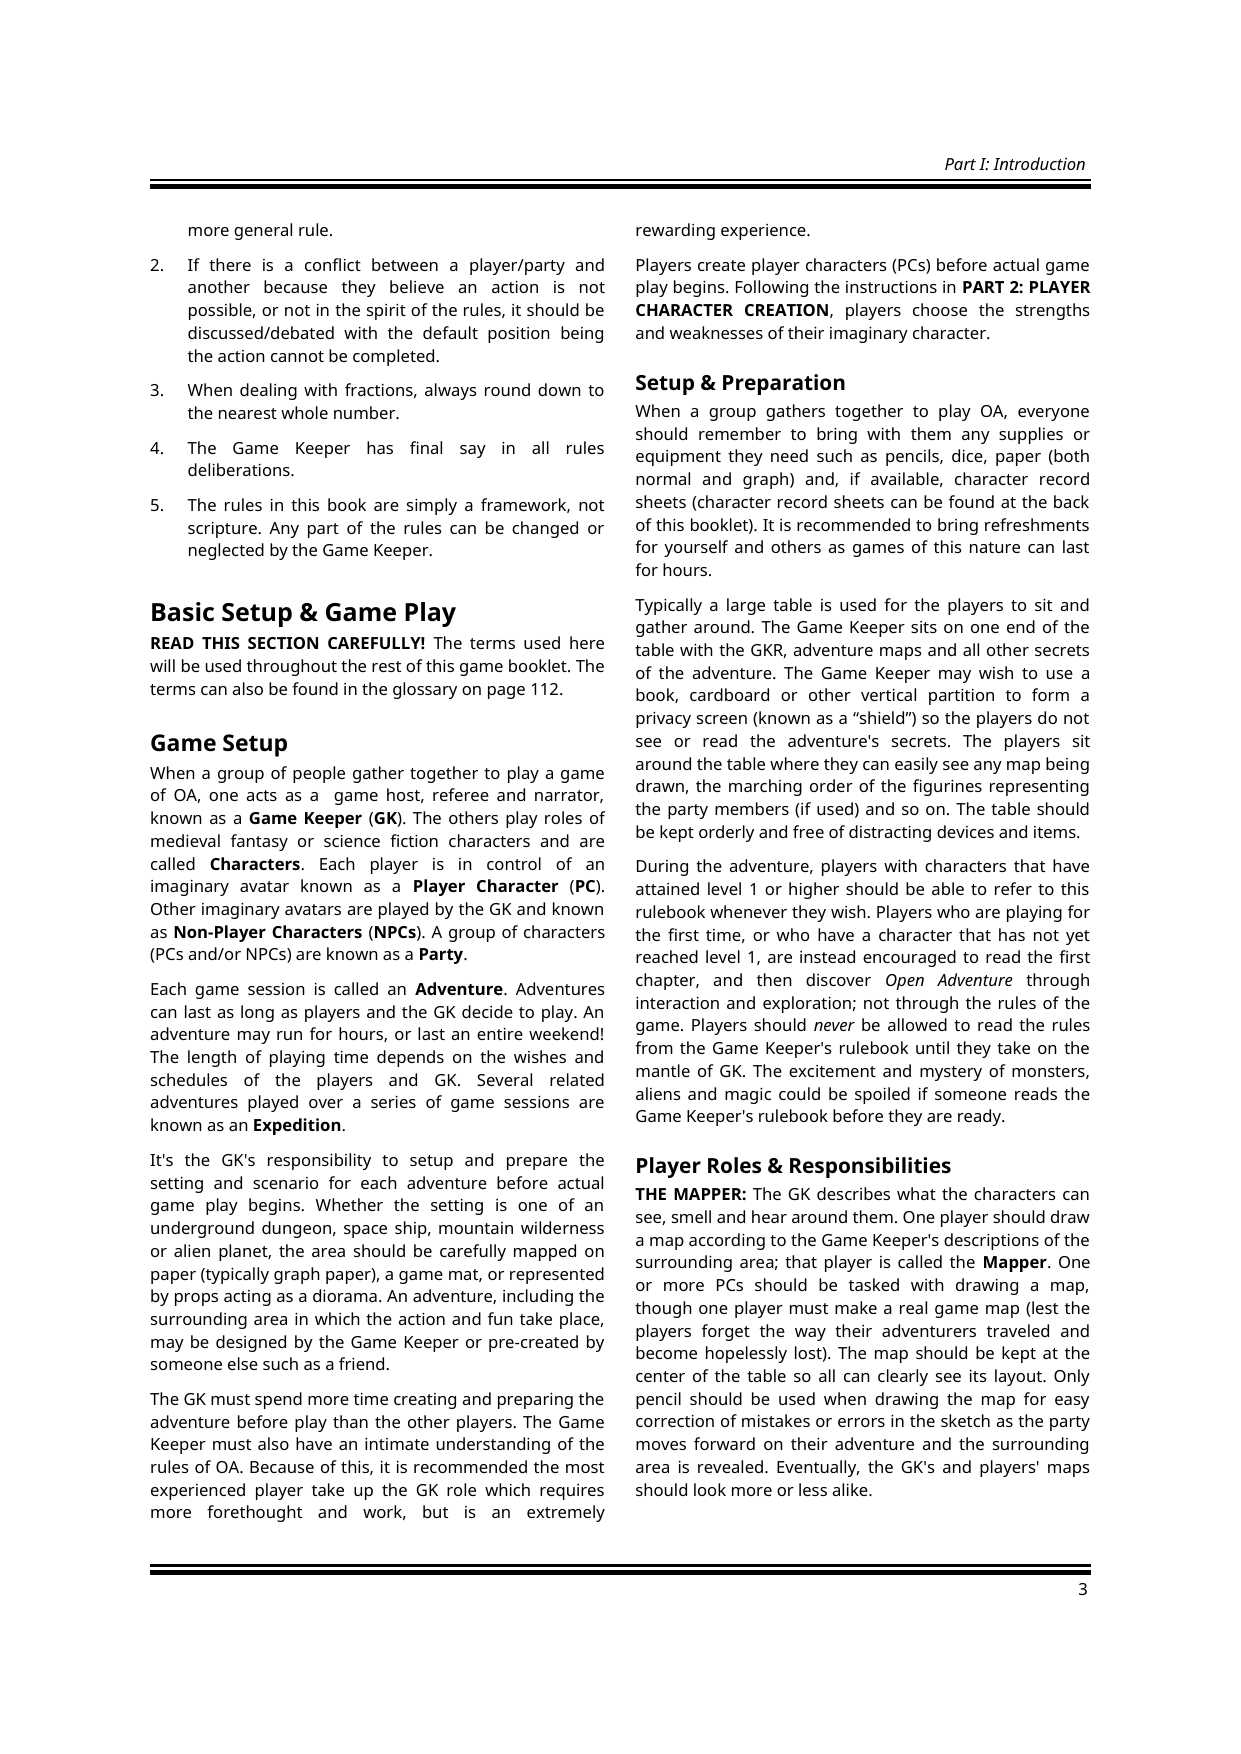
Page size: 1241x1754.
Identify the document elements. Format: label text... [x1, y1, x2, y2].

text Each game session is called an Adventure. Adventures can last as long as players and the GK decide to play. An adventure may run for hours, or last an entire weekend! The length of playing time depends on the wishes and schedules of the players and GK. Several related adventures played over a series of game sessions are known as an Expedition. [150, 978, 605, 1137]
text When a group of people gather together to play a game of OA, one acts as a game host, referee and narrator, known as a Game Keeper (GK). The others play roles of medieval fantasy or science fiction characters and are called Characters. Each player is in control of an imaginary avatar known as a Player Character (PC). Other imaginary avatars are played by the GK and known as Non-Player Characters (NPCs). A group of characters (PCs and/or NPCs) are known as a Party. [150, 761, 605, 966]
text READ THIS SECTION CAREFULLY! The terms used here will be used throughout the rest of this game booklet. The terms can also be found in the glossary on page 83. [150, 632, 605, 700]
text Game Setup [150, 727, 605, 758]
text It's the GK's responsibility to setup and prepare the setting and scenario for each adventure before actual game play begins. Whether the setting is one of an underground dungeon, space ship, mountain wilderness or alien planet, the area should be carefully mapped on paper (typically graph paper), a game mat, or represented by props acting as a diorama. An adventure, including the surrounding area in which the action and fun take place, may be designed by the Game Keeper or pre-created by someone else such as a friend. [150, 1148, 605, 1376]
text THE MAPPER: The GK describes what the characters can see, smell and hear around them. One player should draw a map according to the Game Keeper's descriptions of the surrounding area; that player is called the Mapper. One or more PCs should be tasked with drawing a map, though one player must make a real game map (lest the players forget the way their adventurers traveled and become hopelessly lost). The map should be kept at the center of the table so all can clearly see its layout. Only pencil should be used when drawing the map for easy correction of mistakes or errors in the sketch as the party moves forward on their adventure and the surrounding area is revealed. Eventually, the GK's and players' maps should look more or less alike. [635, 1183, 1091, 1501]
text When a group gathers together to play OA, everyone should remember to bring with them any supplies or equipment they need such as pencils, dice, paper (both normal and graph) and, if available, character record sheets (character record sheets can be found at the back of this booklet). It is recommended to bring refreshments for yourself and others as games of this nature can last for hours. [635, 399, 1091, 581]
list If there is a conflict between a player/party and another because they believe an action is not possible, or not in the spirit of the rules, it should be discussed/debated with the default position being the action cannot be completed. [150, 253, 605, 367]
text Typically a large table is used for the players to sit and gather around. The Game Keeper sits on one end of the table with the GKR, adventure maps and all other secrets of the adventure. The Game Keeper may wish to use a book, cardboard or other vertical partition to form a privacy screen (known as a “shield”) so the players do not see or read the adventure's secrets. The players sit around the table where they can easily see any map being drawn, the marching order of the figurines representing the party members (if used) and so on. The table should be kept orderly and free of distracting devices and items. [635, 593, 1091, 843]
text During the adventure, players with characters that have attained level 1 or higher should be able to refer to this rulebook whenever they wish. Players who are playing for the first time, or who have a character that has not yet reached level 1, are instead encouraged to read the first chapter, and then discover Open Adventure through interaction and exploration; not through the rules of the game. Players should never be allowed to read the rules from the Game Keeper's rulebook until they take on the mantle of GK. The excitement and mystery of monsters, aliens and magic could be spoiled if someone reads the Game Keeper's rulebook before they are ready. [635, 855, 1091, 1127]
list The rules in this book are simply a framework, not scripture. Any part of the rules can be changed or neglected by the Game Keeper. [150, 494, 605, 562]
list The Game Keeper has final say in all rules deliberations. [150, 436, 605, 482]
text Players create player characters (PCs) before actual game play begins. Following the instructions in PART 2: PLAYER CHARACTER CREATION, players choose the strengths and weaknesses of their imaginary character. [635, 253, 1091, 344]
list When dealing with fractions, always round down to the nearest whole number. [150, 379, 605, 424]
subtitle Basic Setup & Game Play [150, 595, 605, 629]
text The GK must spend more time creating and preparing the adventure before play than the other players. The Game Keeper must also have an intimate understanding of the rules of OA. Because of this, it is recommended the most experienced player take up the GK role which requires more forethought and work, but is an extremely [150, 1388, 605, 1524]
text Player Roles & Responsibilities [635, 1151, 1091, 1180]
text rewarding experience. [635, 219, 1091, 241]
list more general rule. [150, 219, 605, 241]
text Setup & Preparation [635, 368, 1091, 397]
